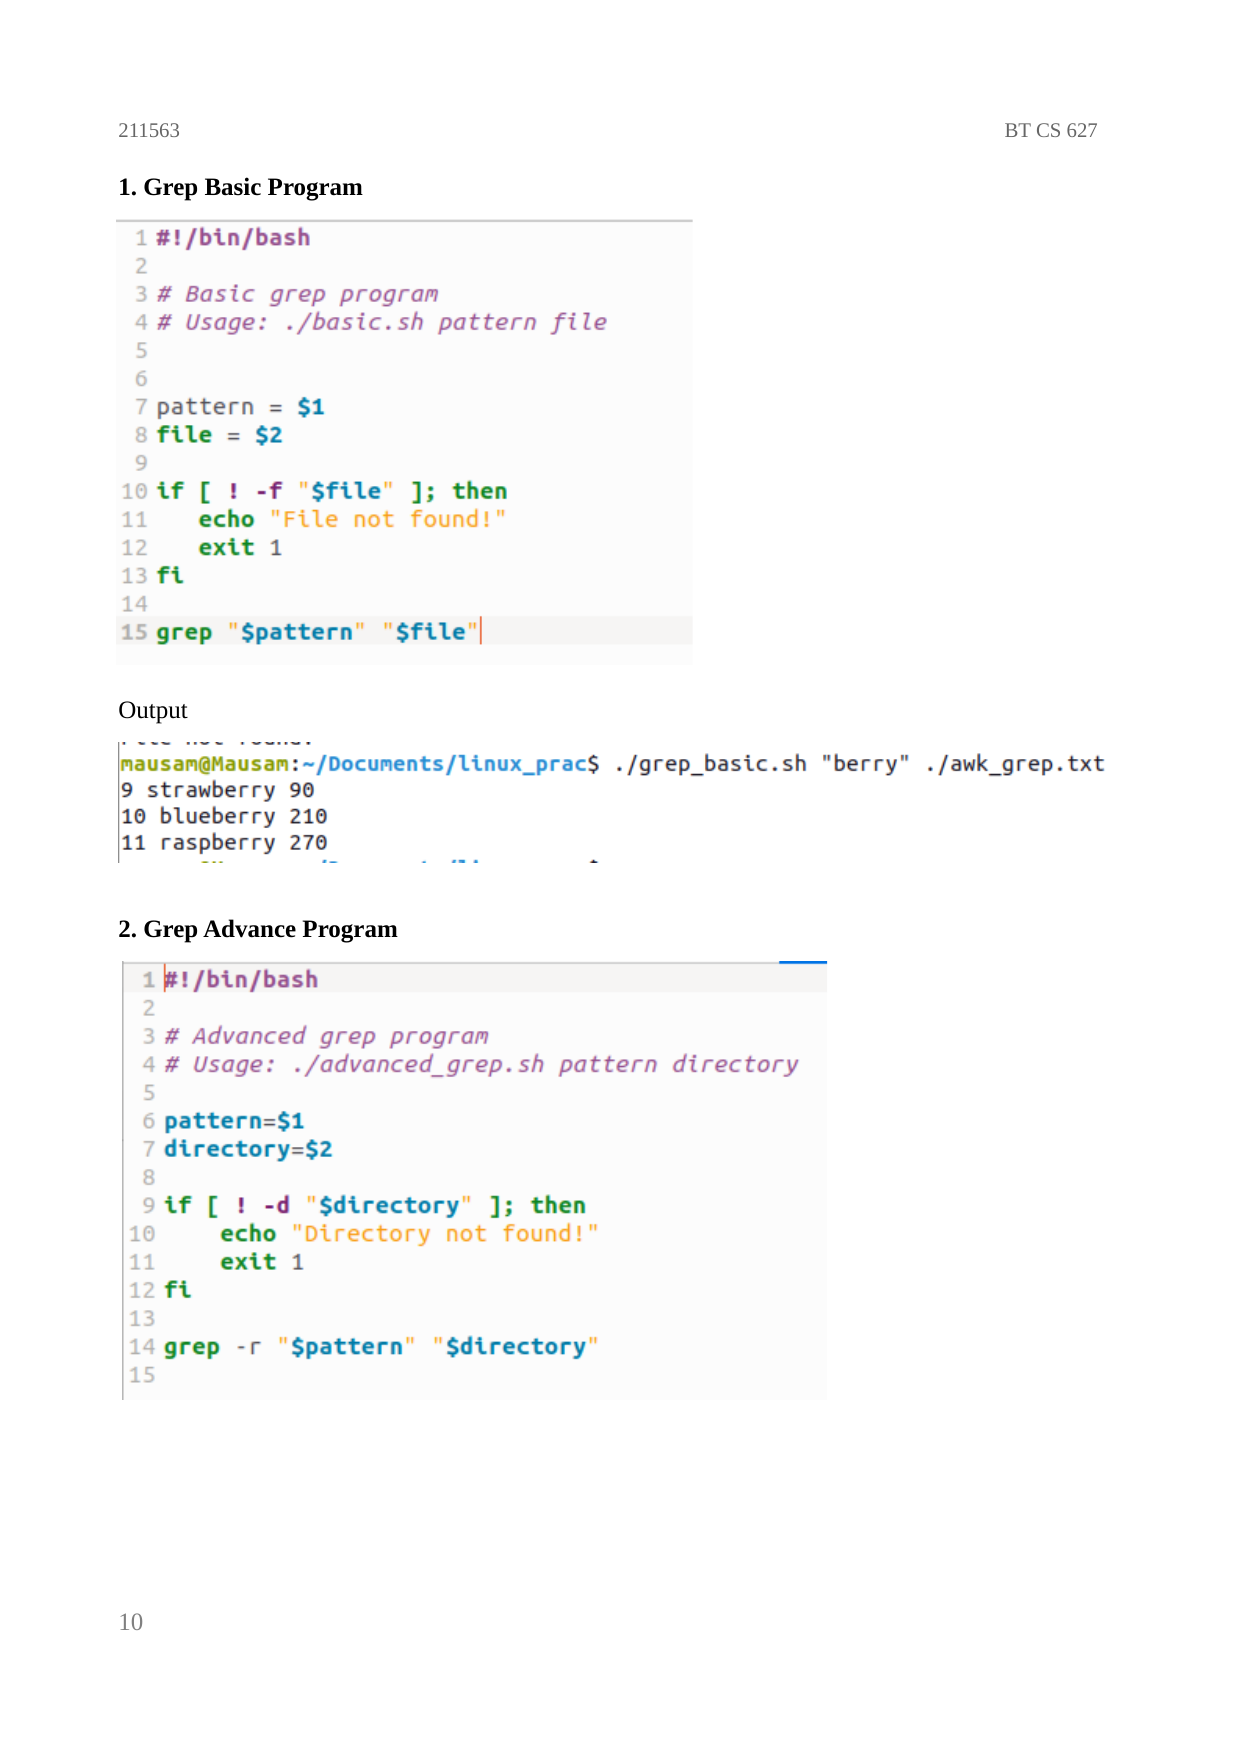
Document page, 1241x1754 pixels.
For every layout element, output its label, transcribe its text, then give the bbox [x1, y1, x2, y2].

picture [118, 742, 1123, 863]
text Output [118, 695, 1122, 724]
text 2. Grep Advance Program [118, 914, 1122, 943]
picture [116, 219, 693, 665]
picture [122, 961, 828, 1400]
text 1. Grep Basic Program [118, 172, 1122, 200]
